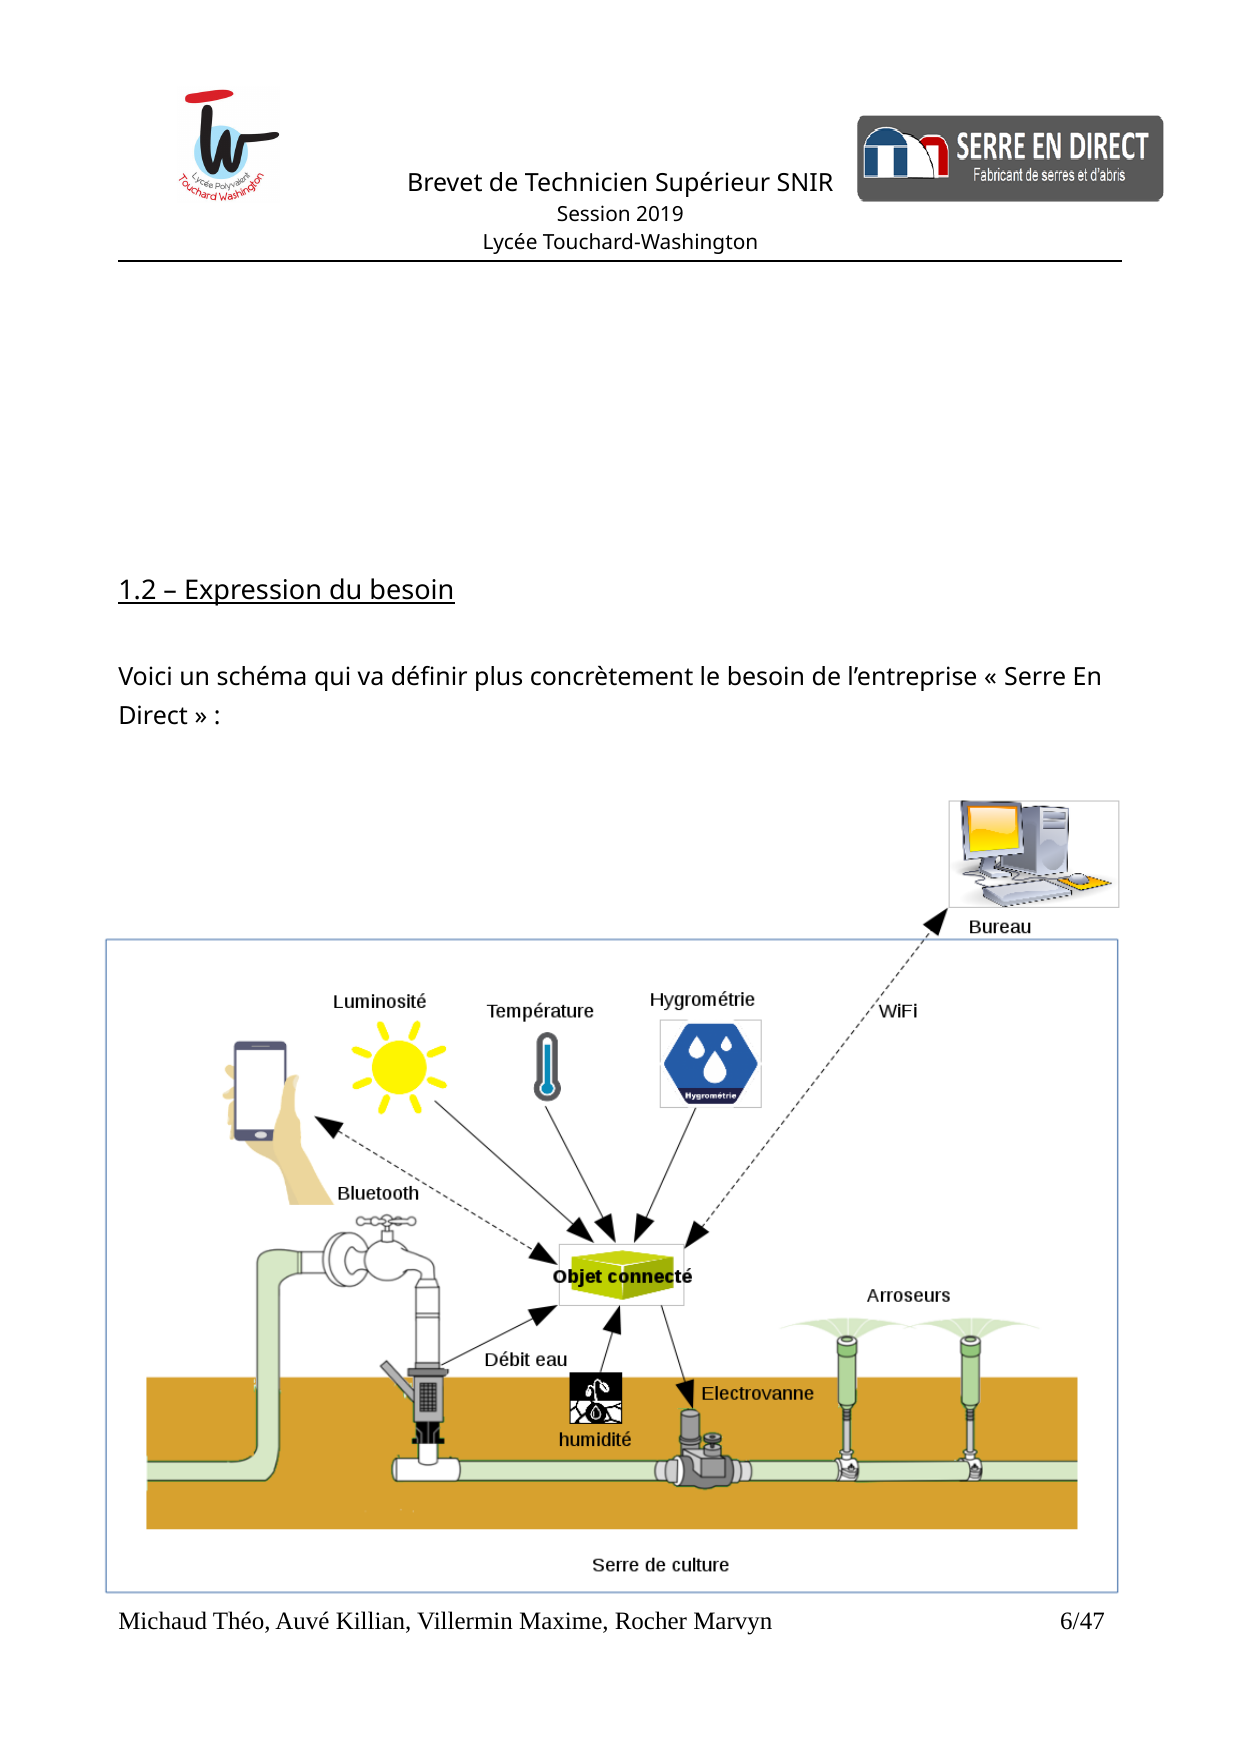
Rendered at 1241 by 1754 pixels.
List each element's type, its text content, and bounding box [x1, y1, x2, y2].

subtitle 1.2 – Expression du besoin [118, 571, 1122, 608]
picture [852, 113, 1167, 206]
picture [96, 791, 1128, 1603]
picture [176, 86, 281, 203]
text Voici un schéma qui va définir plus concrètement le besoin de l’entreprise « Serre En Direct » : [118, 658, 1122, 732]
